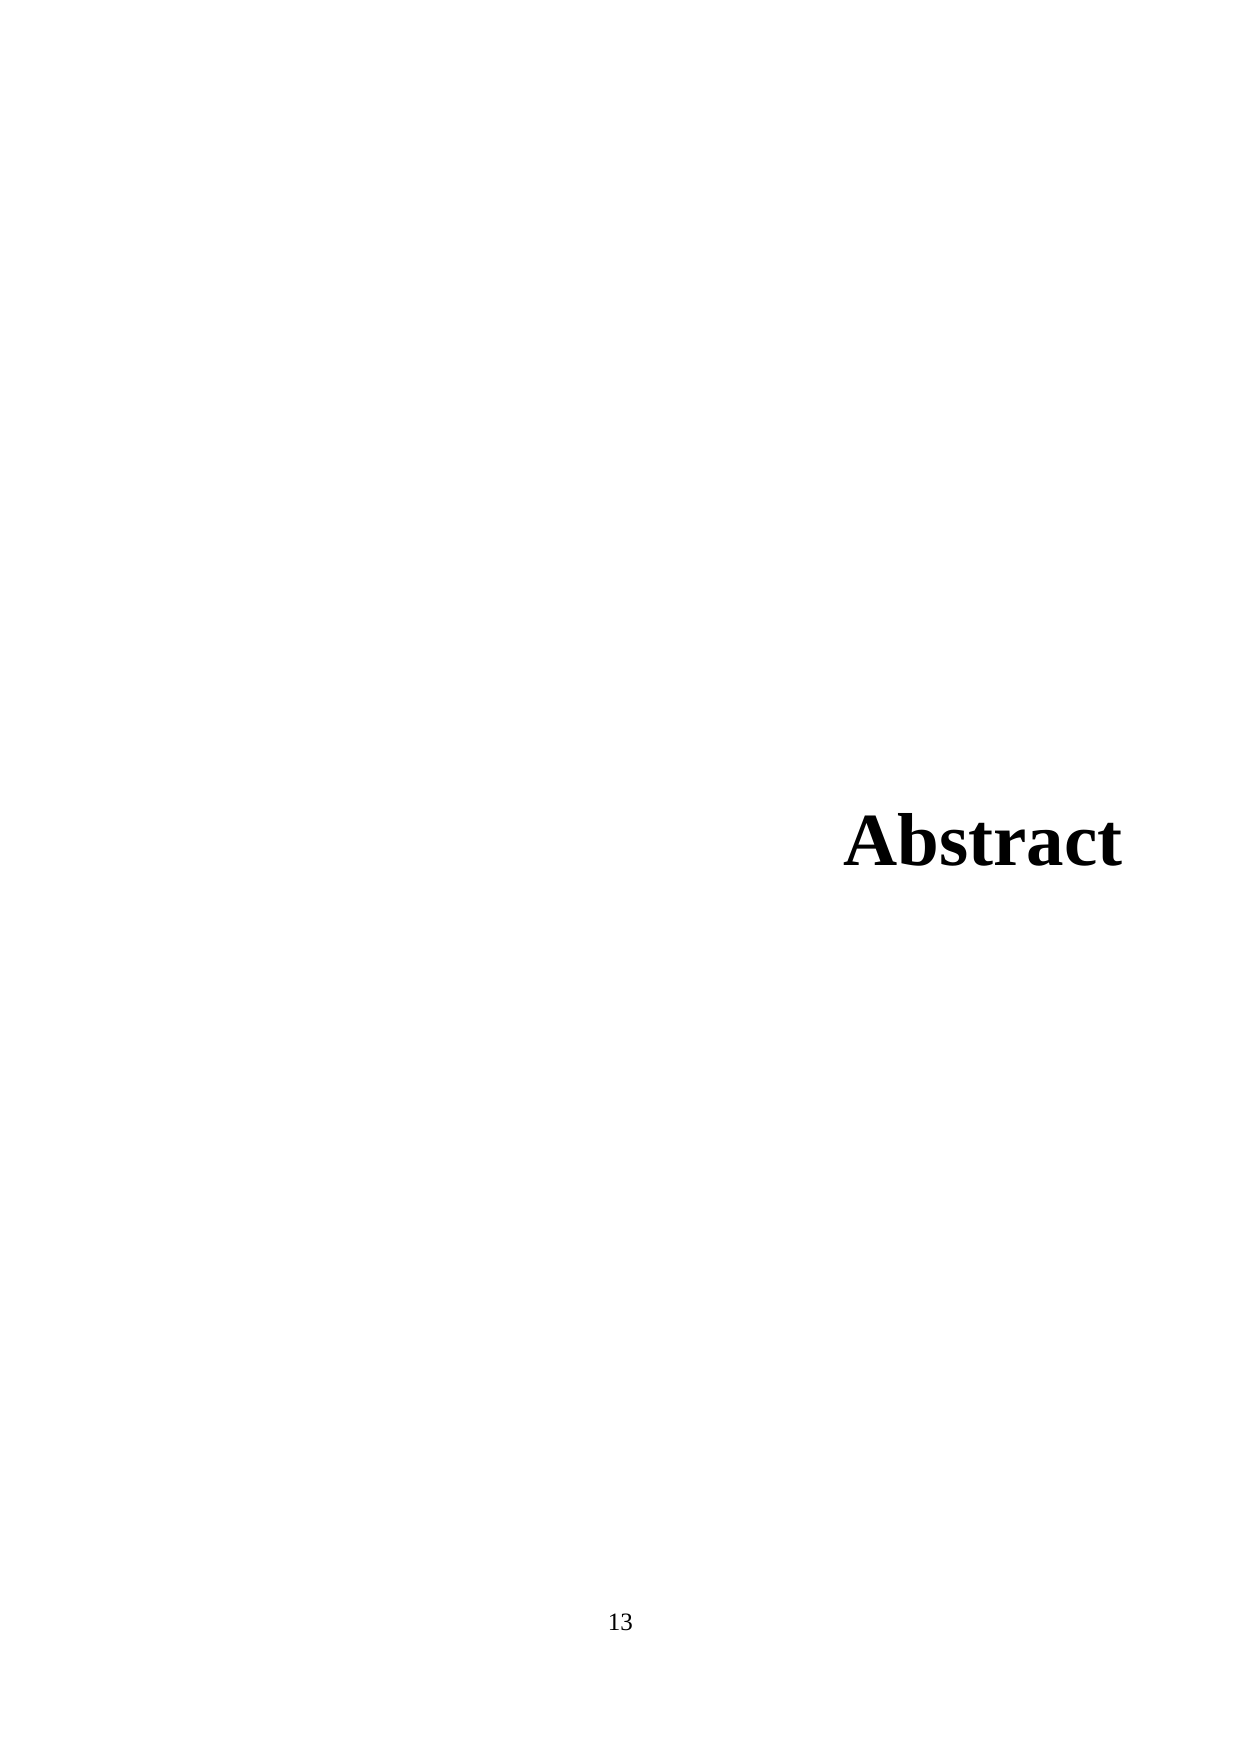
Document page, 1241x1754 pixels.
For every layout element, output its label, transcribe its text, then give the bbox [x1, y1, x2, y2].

subtitle Abstract [118, 795, 1122, 881]
